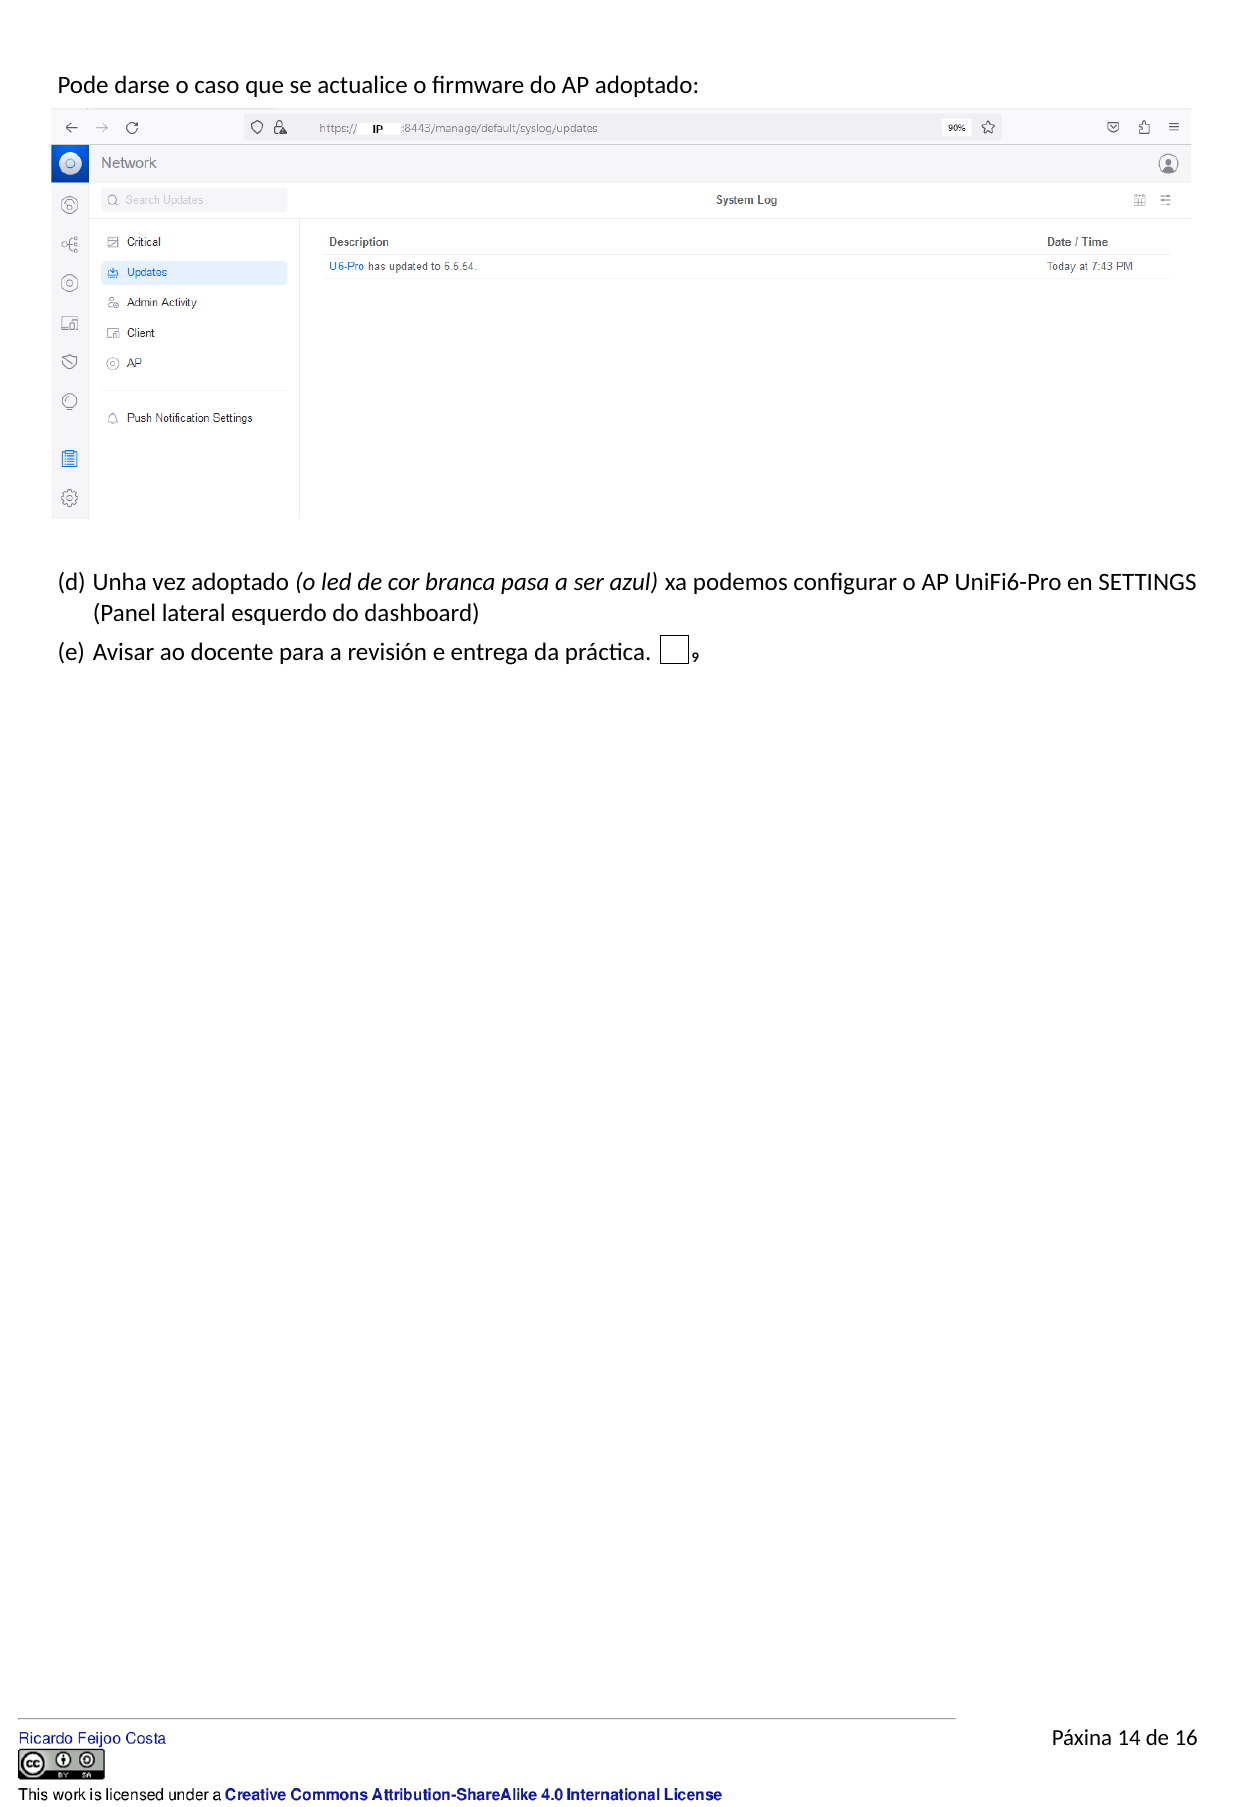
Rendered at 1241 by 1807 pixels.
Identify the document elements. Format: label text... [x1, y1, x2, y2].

picture [51, 108, 1192, 519]
list Unha vez adoptado (o led de cor branca pasa a ser azul) xa podemos configurar o AP UniFi6-Pro en SETTINGS (Panel lateral esquerdo do dashboard) [57, 566, 1197, 627]
text Pode darse o caso que se actualice o firmware do AP adoptado: [57, 69, 1197, 100]
list Avisar ao docente para a revisión e entrega da práctica. 9 [57, 636, 1197, 666]
picture [8, 1713, 957, 1805]
